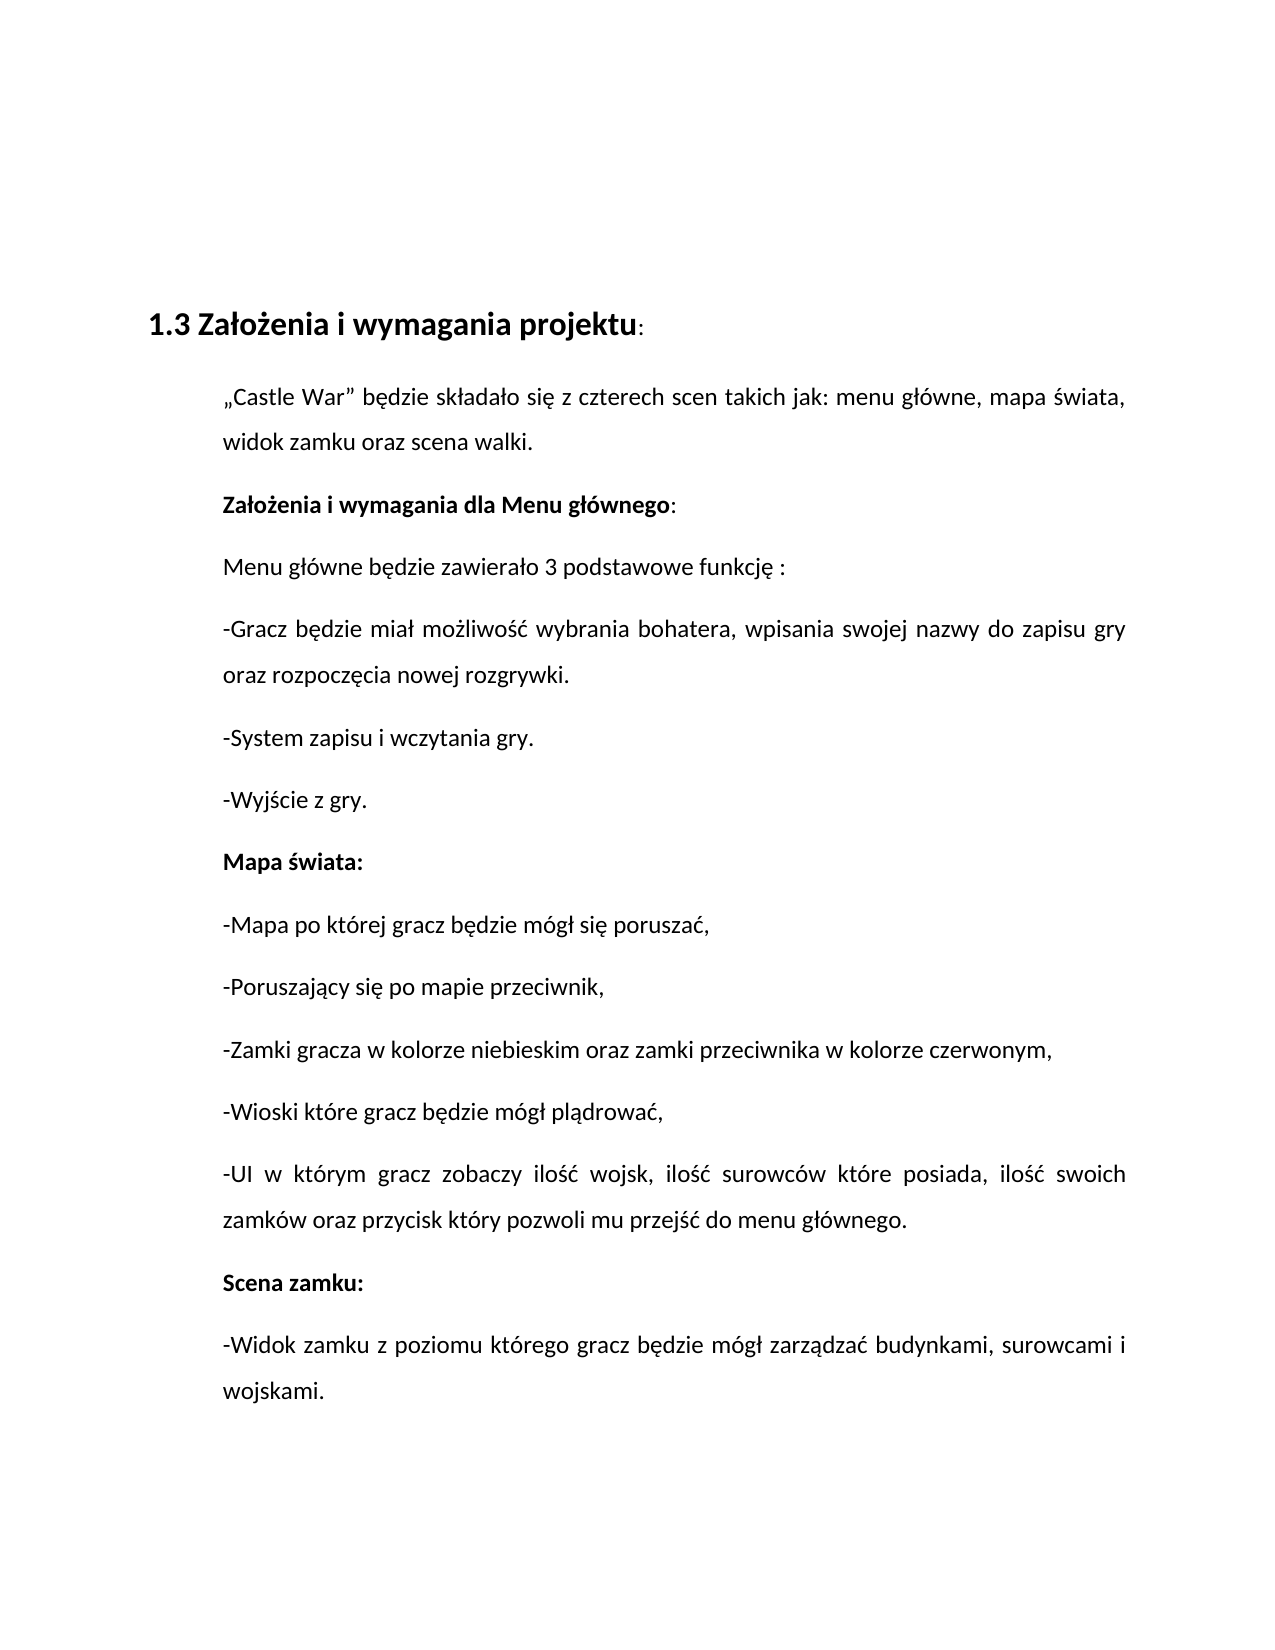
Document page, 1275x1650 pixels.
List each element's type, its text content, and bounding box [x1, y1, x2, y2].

text Mapa świata: [223, 847, 1127, 877]
text -Wyjście z gry. [223, 784, 1127, 815]
text -Widok zamku z poziomu którego gracz będzie mógł zarządzać budynkami, surowcami i wojskami. [223, 1329, 1127, 1405]
text 1.3 Założenia i wymagania projektu: [148, 303, 1127, 344]
text -Wioski które gracz będzie mógł plądrować, [223, 1096, 1127, 1127]
text -Gracz będzie miał możliwość wybrania bohatera, wpisania swojej nazwy do zapisu gry oraz rozpoczęcia nowej rozgrywki. [223, 614, 1127, 690]
text Menu główne będzie zawierało 3 podstawowe funkcję : [223, 551, 1127, 582]
text -System zapisu i wczytania gry. [223, 722, 1127, 752]
text Założenia i wymagania dla Menu głównego: [223, 489, 1127, 519]
text -Poruszający się po mapie przeciwnik, [223, 971, 1127, 1002]
text -UI w którym gracz zobaczy ilość wojsk, ilość surowców które posiada, ilość swoich zamków oraz przycisk który pozwoli mu przejść do menu głównego. [223, 1158, 1127, 1235]
text „Castle War” będzie składało się z czterech scen takich jak: menu główne, mapa świata, widok zamku oraz scena walki. [223, 381, 1127, 457]
text Scena zamku: [223, 1267, 1127, 1297]
text -Mapa po której gracz będzie mógł się poruszać, [223, 909, 1127, 939]
text -Zamki gracza w kolorze niebieskim oraz zamki przeciwnika w kolorze czerwonym, [223, 1034, 1127, 1064]
